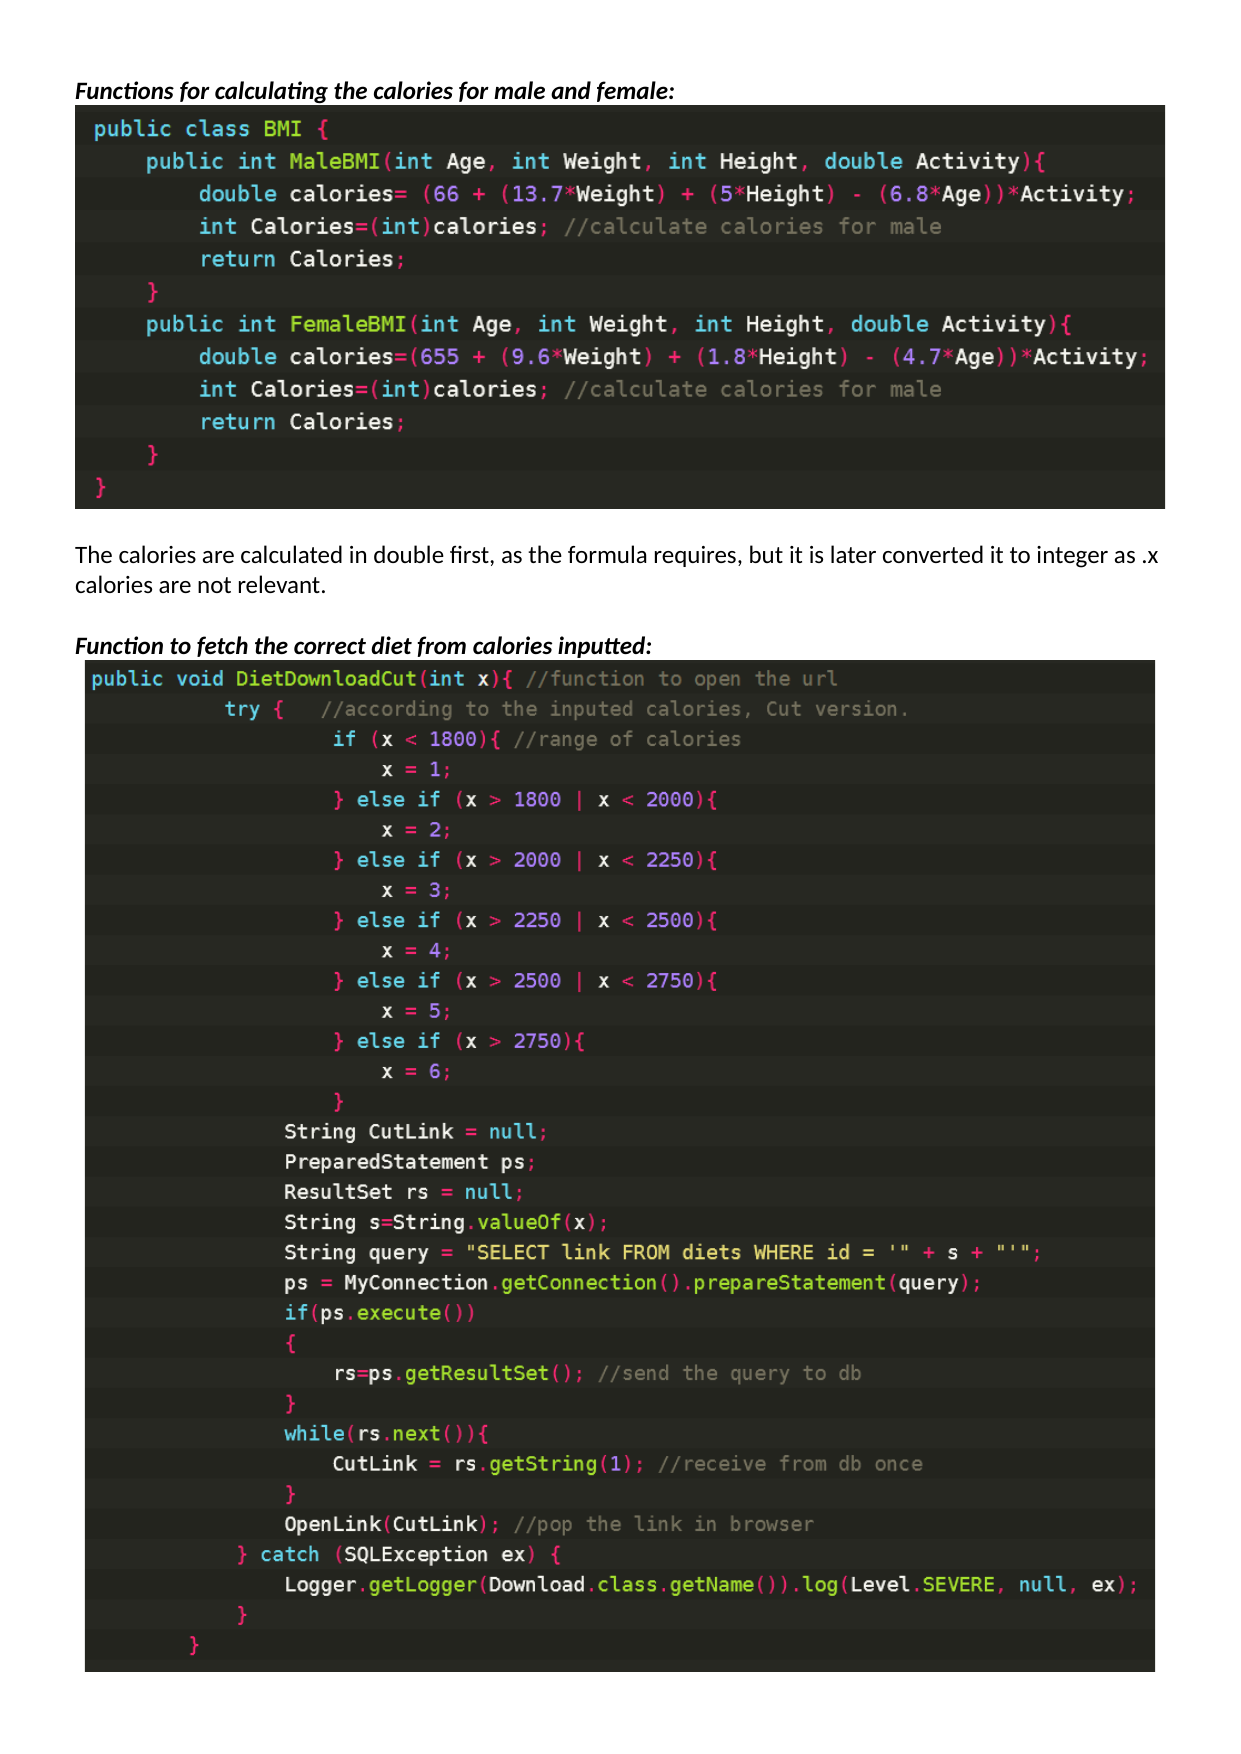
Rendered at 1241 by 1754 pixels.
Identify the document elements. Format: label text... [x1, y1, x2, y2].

text Functions for calculating the calories for male and female: [75, 75, 1165, 105]
text Function to fetch the correct diet from calories inputted: [75, 630, 1165, 661]
text The calories are calculated in double first, as the formula requires, but it is later converted it to integer as .x calories are not relevant. [75, 539, 1165, 600]
